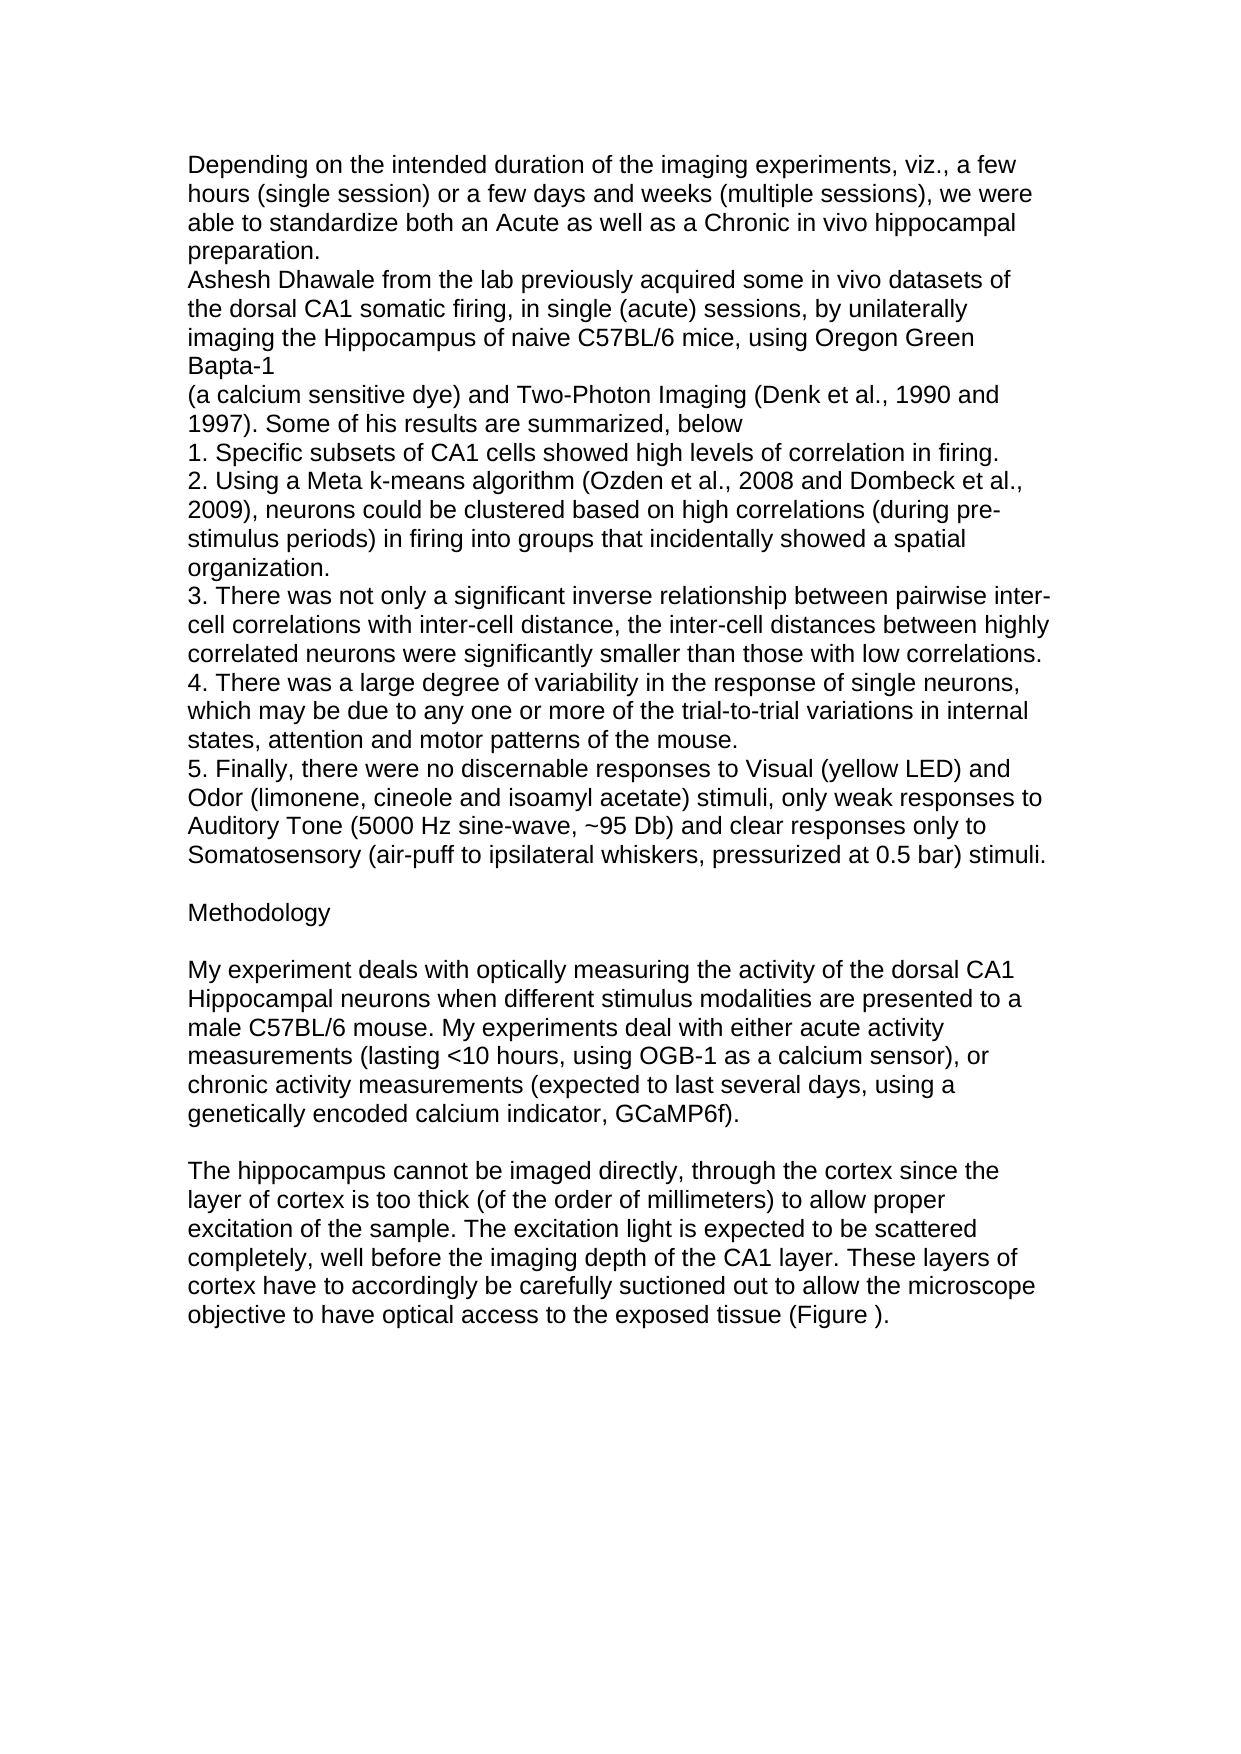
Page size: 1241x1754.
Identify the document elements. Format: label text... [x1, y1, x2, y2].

text 5. Finally, there were no discernable responses to Visual (yellow LED) and Odor (limonene, cineole and isoamyl acetate) stimuli, only weak responses to Auditory Tone (5000 Hz sine-wave, ~95 Db) and clear responses only to Somatosensory (air-puff to ipsilateral whiskers, pressurized at 0.5 bar) stimuli. [187, 754, 1053, 869]
text (a calcium sensitive dye) and Two-Photon Imaging (Denk et al., 1990 and 1997). Some of his results are summarized, below [187, 380, 1053, 437]
text Ashesh Dhawale from the lab previously acquired some in vivo datasets of the dorsal CA1 somatic firing, in single (acute) sessions, by unilaterally imaging the Hippocampus of naive C57BL/6 mice, using Oregon Green Bapta-1 [187, 265, 1053, 380]
text 3. There was not only a significant inverse relationship between pairwise inter-cell correlations with inter-cell distance, the inter-cell distances between highly correlated neurons were significantly smaller than those with low correlations. [187, 581, 1053, 667]
text Methodology [187, 897, 1053, 926]
text My experiment deals with optically measuring the activity of the dorsal CA1 Hippocampal neurons when different stimulus modalities are presented to a male C57BL/6 mouse. My experiments deal with either acute activity measurements (lasting <10 hours, using OGB-1 as a calcium sensor), or chronic activity measurements (expected to last several days, using a genetically encoded calcium indicator, GCaMP6f). [187, 955, 1053, 1127]
text 2. Using a Meta k-means algorithm (Ozden et al., 2008 and Dombeck et al., 2009), neurons could be clustered based on high correlations (during pre-stimulus periods) in firing into groups that incidentally showed a spatial organization. [187, 466, 1053, 581]
text Depending on the intended duration of the imaging experiments, viz., a few hours (single session) or a few days and weeks (multiple sessions), we were able to standardize both an Acute as well as a Chronic in vivo hippocampal preparation. [187, 150, 1053, 265]
text 1. Specific subsets of CA1 cells showed high levels of correlation in firing. [187, 437, 1053, 466]
text The hippocampus cannot be imaged directly, through the cortex since the layer of cortex is too thick (of the order of millimeters) to allow proper excitation of the sample. The excitation light is expected to be scattered completely, well before the imaging depth of the CA1 layer. These layers of cortex have to accordingly be carefully suctioned out to allow the microscope objective to have optical access to the exposed tissue (Figure ). [187, 1156, 1053, 1329]
text 4. There was a large degree of variability in the response of single neurons, which may be due to any one or more of the trial-to-trial variations in internal states, attention and motor patterns of the mouse. [187, 667, 1053, 754]
